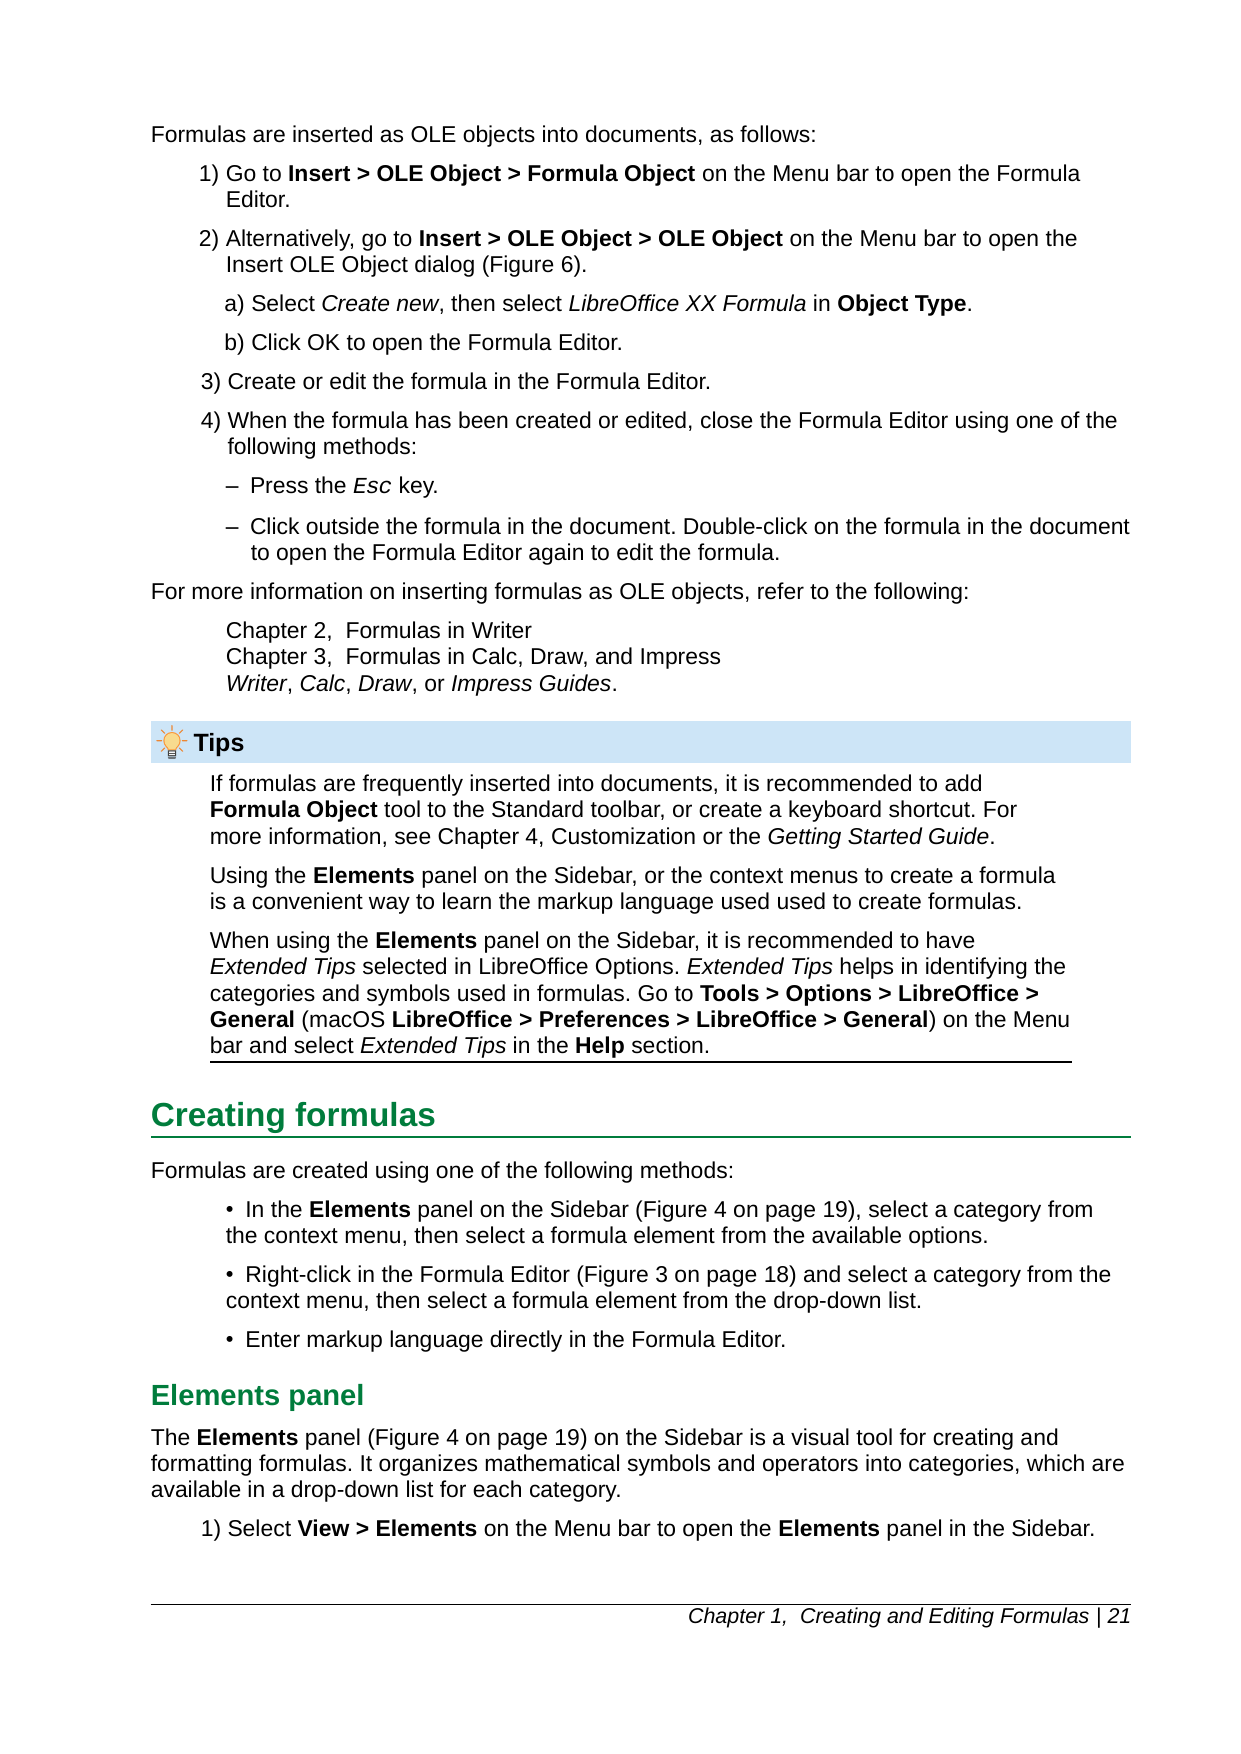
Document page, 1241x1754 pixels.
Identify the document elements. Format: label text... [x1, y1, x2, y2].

list Enter markup language directly in the Formula Editor. [226, 1326, 1131, 1353]
list Select Create new, then select LibreOffice XX Formula in Object Type. [251, 290, 1131, 317]
list Click OK to open the Formula Editor. [251, 329, 1131, 356]
list Create or edit the formula in the Formula Editor. [227, 368, 1131, 394]
list Press the Esc key. [226, 472, 1131, 500]
list Writer, Calc, Draw, or Impress Guides. [226, 670, 1131, 696]
list In the Elements panel on the Sidebar (Figure 4 on page 19), select a category from the context menu, then select a formula element from the available options. [226, 1196, 1131, 1248]
text Using the Elements panel on the Sidebar, or the context menus to create a formula is a convenient way to learn the markup language used used to create formulas. [209, 862, 1072, 914]
subtitle Tips [193, 721, 1131, 763]
subtitle Creating formulas [151, 1095, 1131, 1136]
subtitle Elements panel [151, 1378, 1131, 1411]
list Select View > Elements on the Menu bar to open the Elements panel in the Sidebar. [227, 1515, 1131, 1542]
list Alternatively, go to Insert > OLE Object > OLE Object on the Menu bar to open the Insert OLE Object dialog (Figure 6). [226, 225, 1131, 278]
text The Elements panel (Figure 4 on page 19) on the Sidebar is a visual tool for creating and formatting formulas. It organizes mathematical symbols and operators into categories, which are available in a drop-down list for each category. [151, 1424, 1131, 1503]
list Chapter 2, Formulas in Writer [226, 617, 1131, 643]
list Right-click in the Formula Editor (Figure 3 on page 18) and select a category from the context menu, then select a formula element from the drop-down list. [226, 1261, 1131, 1314]
list Go to Insert > OLE Object > Formula Object on the Menu bar to open the Formula Editor. [226, 160, 1131, 213]
text For more information on inserting formulas as OLE objects, refer to the following: [151, 578, 1131, 604]
text Formulas are created using one of the following methods: [151, 1157, 1131, 1183]
text If formulas are frequently inserted into documents, it is recommended to add Formula Object tool to the Standard toolbar, or create a keyboard shortcut. For more information, see Chapter 4, Customization or the Getting Started Guide. [209, 770, 1072, 849]
list Chapter 3, Formulas in Calc, Draw, and Impress [226, 643, 1131, 670]
text Formulas are inserted as OLE objects into documents, as follows: [151, 121, 1131, 147]
text When using the Elements panel on the Sidebar, it is recommended to have Extended Tips selected in LibreOffice Options. Extended Tips helps in identifying the categories and symbols used in formulas. Go to Tools > Options > LibreOffice > General (macOS LibreOffice > Preferences > LibreOffice > General) on the Menu bar and select Extended Tips in the Help section. [209, 927, 1072, 1063]
list When the formula has been created or edited, close the Formula Editor using one of the following methods: [227, 407, 1131, 459]
list Click outside the formula in the document. Double-click on the formula in the document to open the Formula Editor again to edit the formula. [226, 513, 1131, 566]
